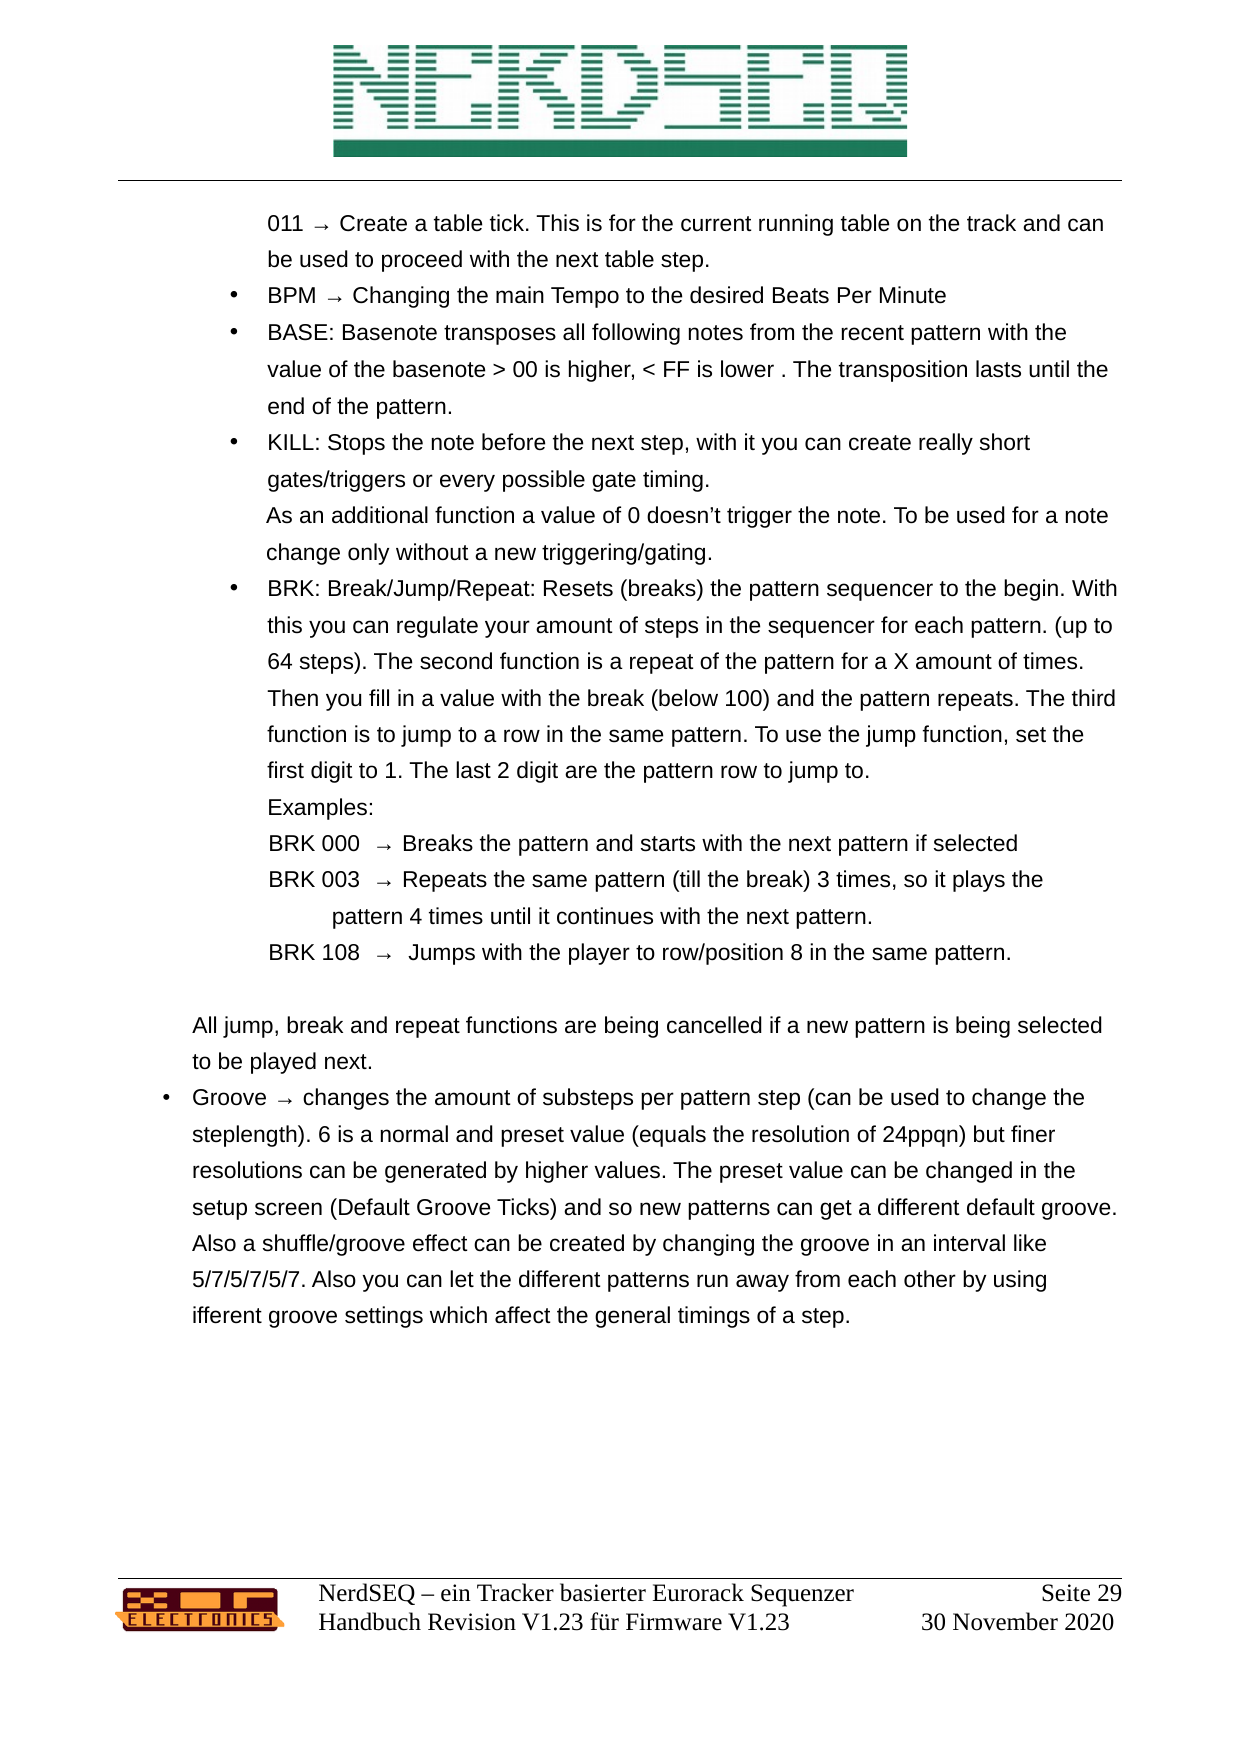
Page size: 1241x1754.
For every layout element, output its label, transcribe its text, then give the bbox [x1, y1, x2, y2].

list BPM → Changing the main Tempo to the desired Beats Per Minute [229, 282, 1122, 309]
list Examples: [229, 793, 1122, 820]
list Groove → changes the amount of substeps per pattern step (can be used to change the steplength). 6 is a normal and preset value (equals the resolution of 24ppqn) but finer resolutions can be generated by higher values. The preset value can be changed in the setup screen (Default Groove Ticks) and so new patterns can get a different default groove. Also a shuffle/groove effect can be created by changing the groove in an interval like 5/7/5/7/5/7. Also you can let the different patterns run away from each other by using ifferent groove settings which affect the general timings of a step. [162, 1084, 1122, 1329]
list BASE: Basenote transposes all following notes from the recent pattern with the value of the basenote > 00 is higher, < FF is lower . The transposition lasts until the end of the pattern. [229, 319, 1122, 419]
list KILL: Stops the note before the next step, with it you can create really short gates/triggers or every possible gate timing. [229, 429, 1122, 492]
text BRK 108 → Jumps with the player to row/position 8 in the same pattern. [266, 939, 1122, 965]
picture [333, 45, 908, 157]
picture [115, 1584, 285, 1634]
list BRK: Break/Jump/Repeat: Resets (breaks) the pattern sequencer to the begin. With this you can regulate your amount of steps in the sequencer for each pattern. (up to 64 steps). The second function is a repeat of the pattern for a X amount of times. Then you fill in a value with the break (below 100) and the pattern repeats. The third function is to jump to a row in the same pattern. To use the jump function, set the first digit to 1. The last 2 digit are the pattern row to jump to. [229, 575, 1122, 783]
list 011 → Create a table tick. This is for the current running table on the track and can be used to proceed with the next table step. [229, 209, 1122, 272]
text All jump, break and repeat functions are being cancelled if a new pattern is being selected to be played next. [192, 1012, 1122, 1074]
text BRK 000 → Breaks the pattern and starts with the next pattern if selected [192, 830, 1122, 856]
text BRK 003 → Repeats the same pattern (till the break) 3 times, so it plays the pattern 4 times until it continues with the next pattern. [192, 866, 1122, 929]
text As an additional function a value of 0 doesn’t trigger the note. To be used for a note change only without a new triggering/gating. [266, 502, 1122, 565]
